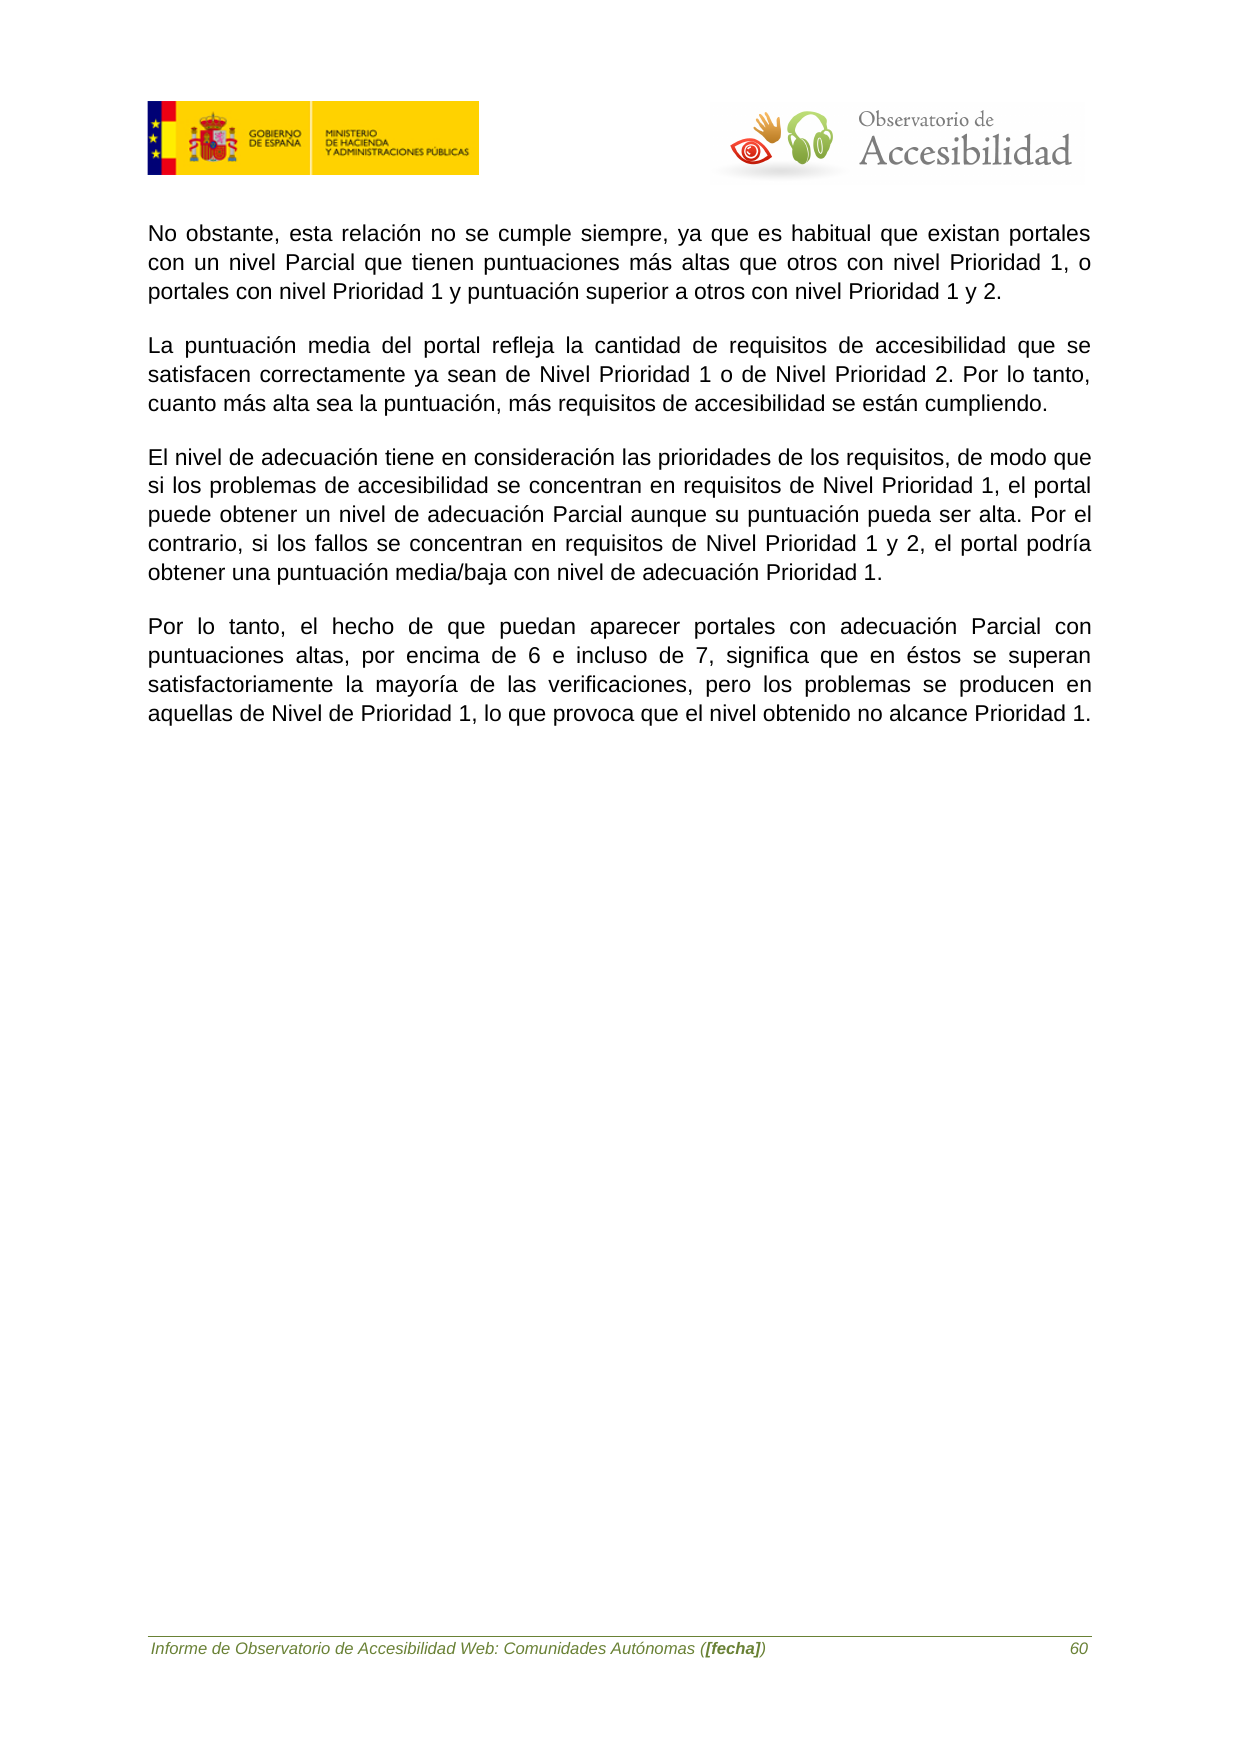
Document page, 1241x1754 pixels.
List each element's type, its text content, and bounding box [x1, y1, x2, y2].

text Por lo tanto, el hecho de que puedan aparecer portales con adecuación Parcial con puntuaciones altas, por encima de 6 e incluso de 7, significa que en éstos se superan satisfactoriamente la mayoría de las verificaciones, pero los problemas se producen en aquellas de Nivel de Prioridad 1, lo que provoca que el nivel obtenido no alcance Prioridad 1. [148, 613, 1092, 726]
picture [710, 102, 1086, 185]
text No obstante, esta relación no se cumple siempre, ya que es habitual que existan portales con un nivel Parcial que tienen puntuaciones más altas que otros con nivel Prioridad 1, o portales con nivel Prioridad 1 y puntuación superior a otros con nivel Prioridad 1 y 2. [148, 220, 1092, 304]
text La puntuación media del portal refleja la cantidad de requisitos de accesibilidad que se satisfacen correctamente ya sean de Nivel Prioridad 1 o de Nivel Prioridad 2. Por lo tanto, cuanto más alta sea la puntuación, más requisitos de accesibilidad se están cumpliendo. [148, 332, 1092, 416]
picture [147, 101, 479, 175]
text El nivel de adecuación tiene en consideración las prioridades de los requisitos, de modo que si los problemas de accesibilidad se concentran en requisitos de Nivel Prioridad 1, el portal puede obtener un nivel de adecuación Parcial aunque su puntuación pueda ser alta. Por el contrario, si los fallos se concentran en requisitos de Nivel Prioridad 1 y 2, el portal podría obtener una puntuación media/baja con nivel de adecuación Prioridad 1. [148, 443, 1092, 586]
